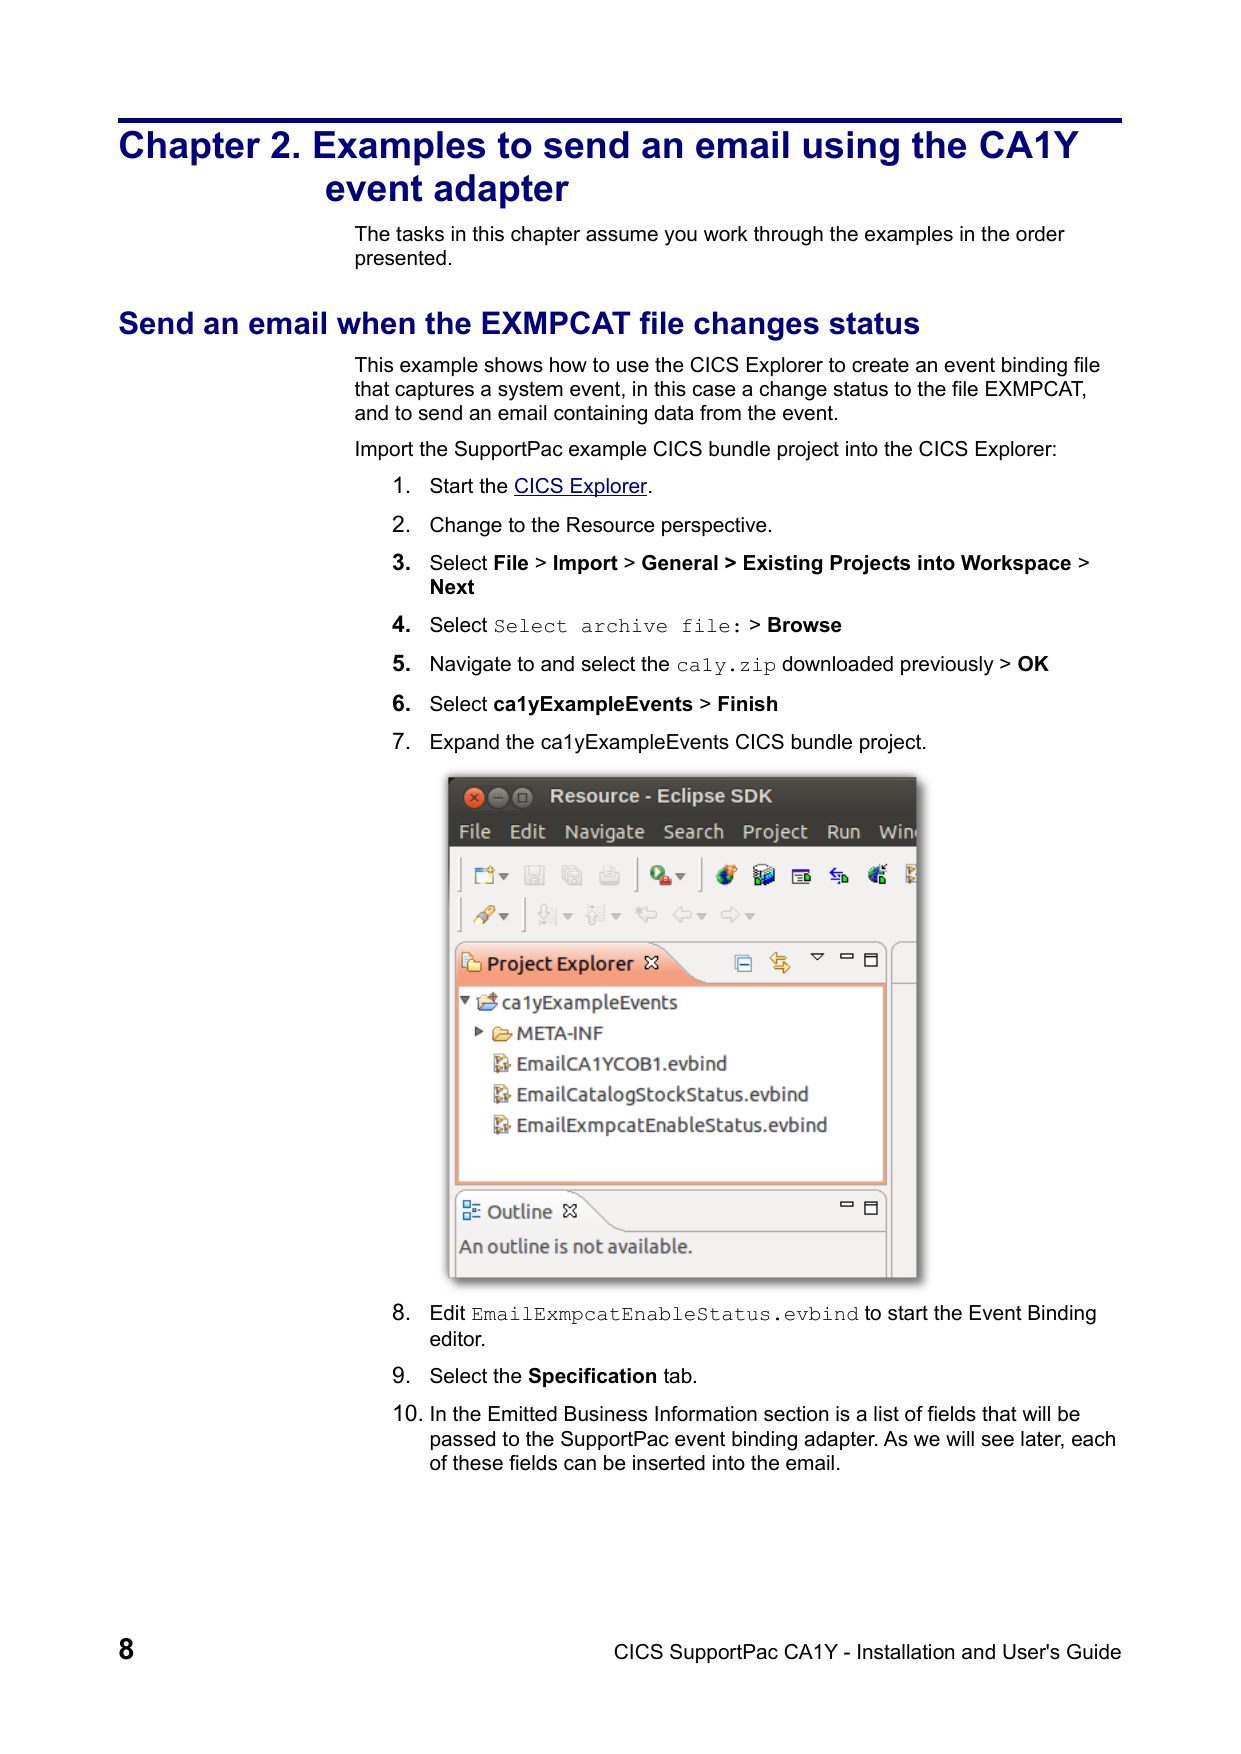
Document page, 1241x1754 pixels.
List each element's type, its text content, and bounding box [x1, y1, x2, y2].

subtitle Examples to send an email using the CA1Y event adapter [118, 123, 1122, 209]
subtitle Send an email when the EXMPCAT file changes status [118, 305, 1122, 341]
list Start the CICS Explorer. [392, 472, 1122, 499]
list Select Select archive file: > Browse [392, 611, 1122, 638]
list Expand the ca1yExampleEvents CICS bundle project. [392, 728, 1122, 754]
list Select ca1yExampleEvents > Finish [392, 690, 1122, 716]
list Edit EmailExmpcatEnableStatus.evbind to start the Event Binding editor. [392, 766, 1122, 1351]
picture [435, 764, 938, 1299]
text The tasks in this chapter assume you work through the examples in the order presented. [354, 222, 1122, 270]
list Change to the Resource perspective. [392, 511, 1122, 537]
text This example shows how to use the CICS Explorer to create an event binding file that captures a system event, in this case a change status to the file EXMPCAT, and to send an email containing data from the event. [354, 353, 1122, 425]
list In the Emitted Business Information section is a list of fields that will be passed to the SupportPac event binding adapter. As we will see later, each of these fields can be inserted into the email. [392, 1400, 1122, 1475]
text Import the SupportPac example CICS bundle project into the CICS Explorer: [354, 437, 1122, 461]
list Select File > Import > General > Existing Projects into Workspace > Next [392, 549, 1122, 599]
list Navigate to and select the ca1y.zip downloaded previously > OK [392, 650, 1122, 678]
list Select the Specification tab. [392, 1362, 1122, 1389]
